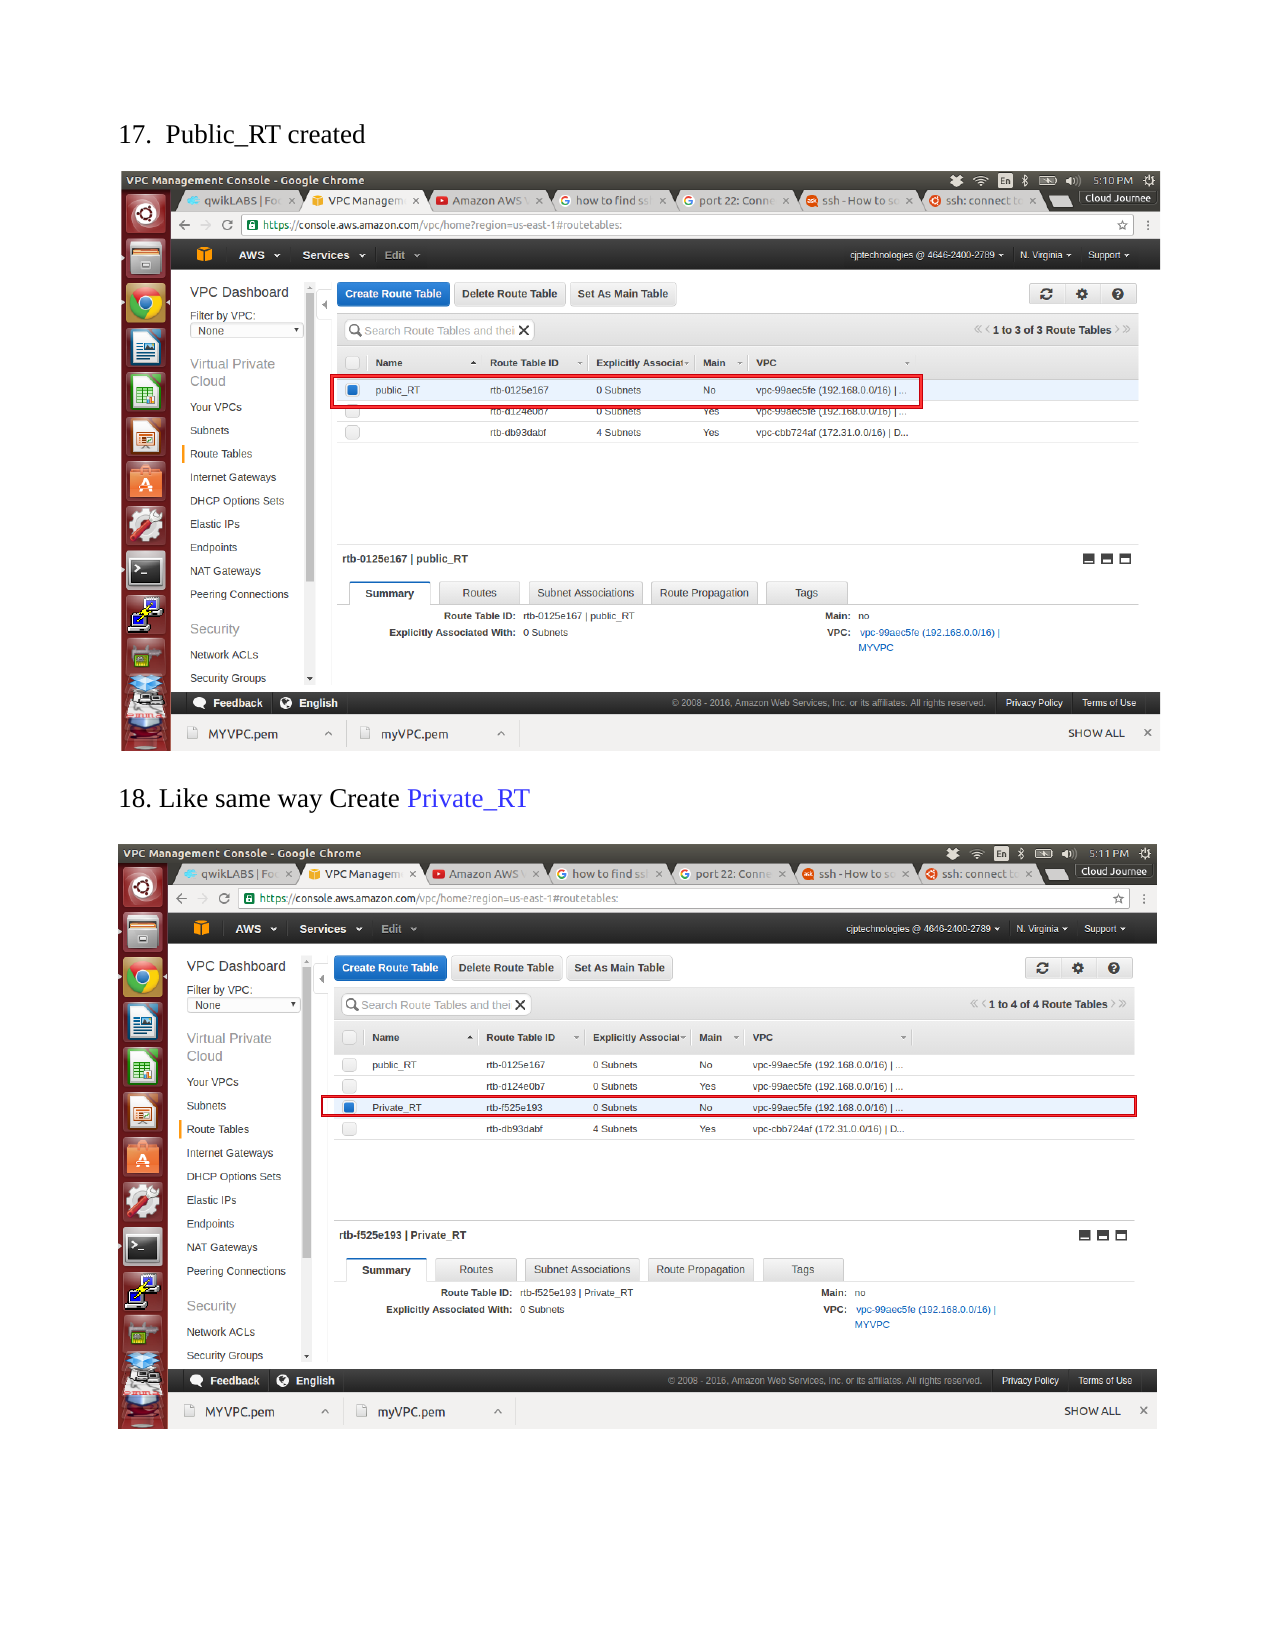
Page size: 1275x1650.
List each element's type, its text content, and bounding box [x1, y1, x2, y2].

picture [121, 171, 1161, 751]
text 18. Like same way Create Private_RT [118, 782, 1157, 813]
picture [118, 844, 1157, 1429]
text 17. Public_RT created [118, 118, 1157, 149]
